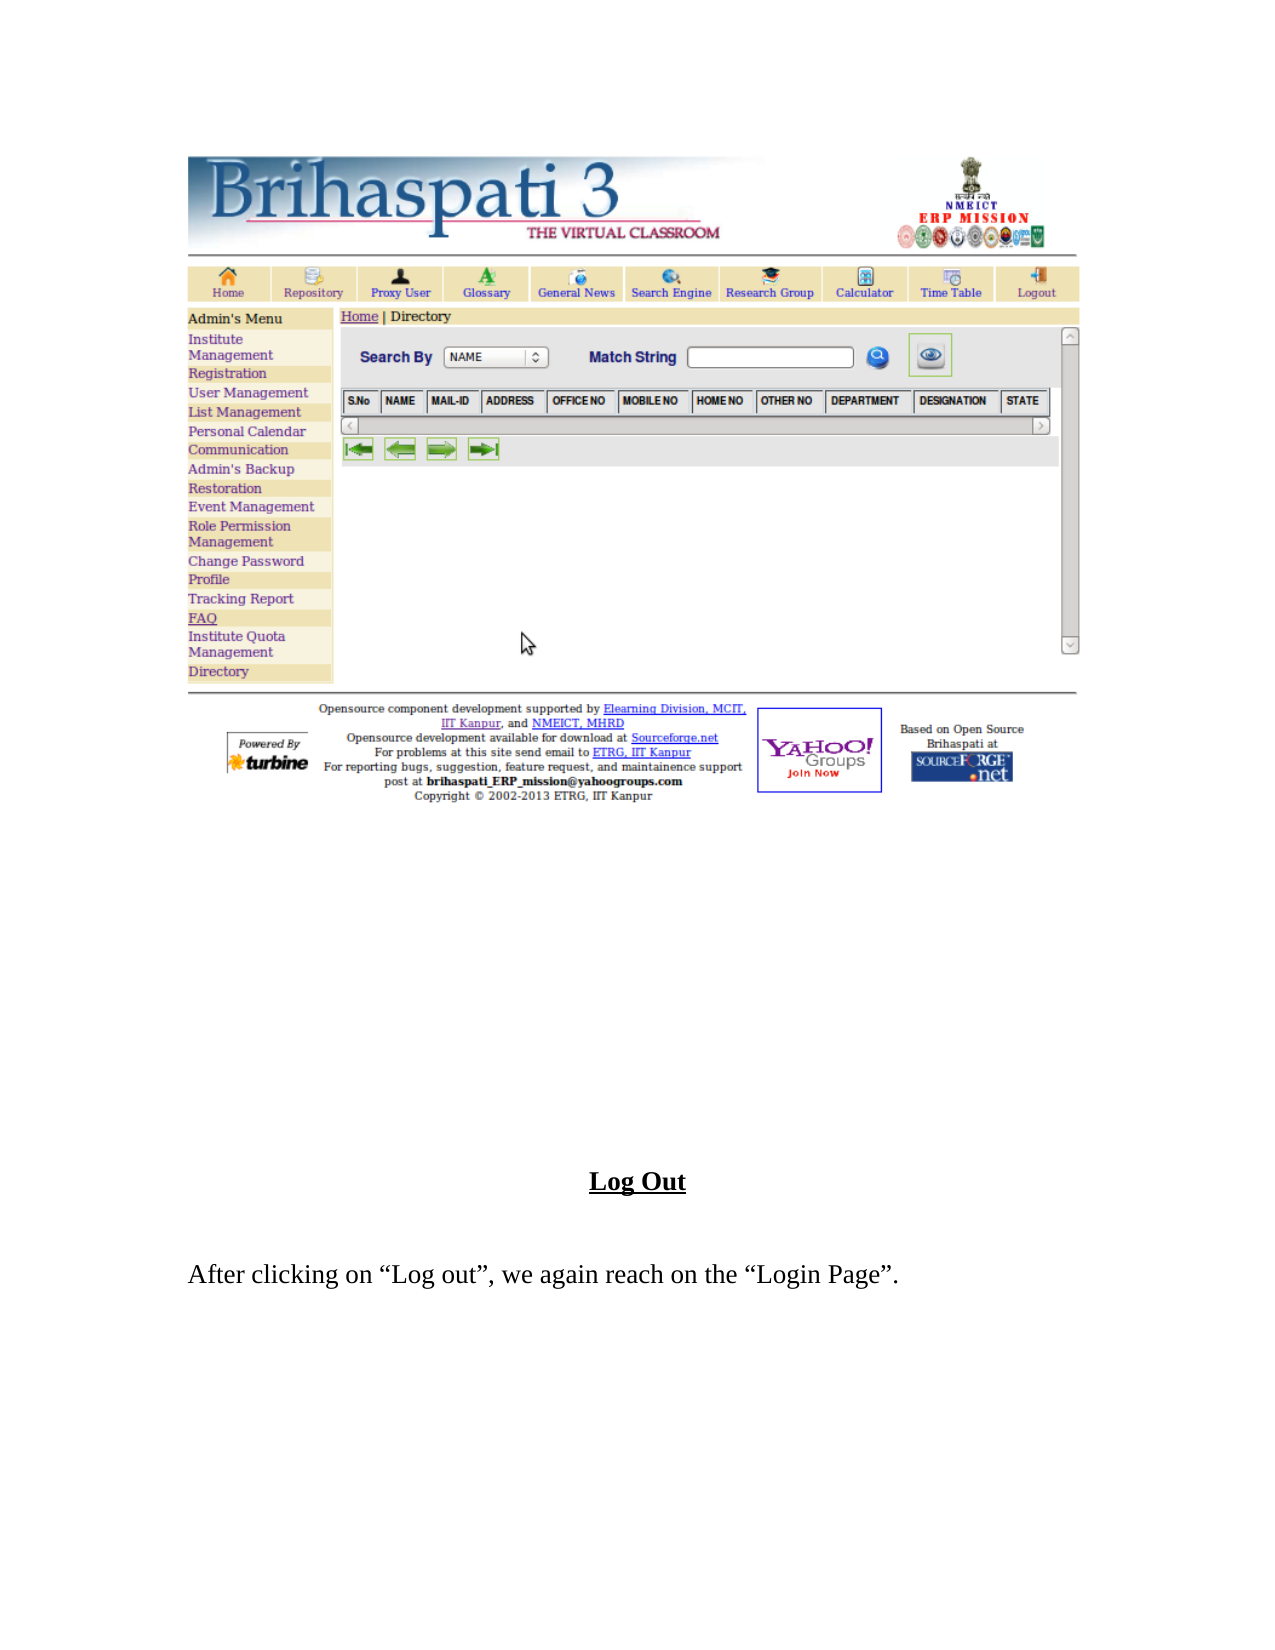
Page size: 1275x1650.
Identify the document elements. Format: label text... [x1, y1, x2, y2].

picture [187, 150, 1088, 823]
text Log Out [187, 1165, 1087, 1196]
text After clicking on “Log out”, we again reach on the “Login Page”. [187, 1258, 1087, 1290]
